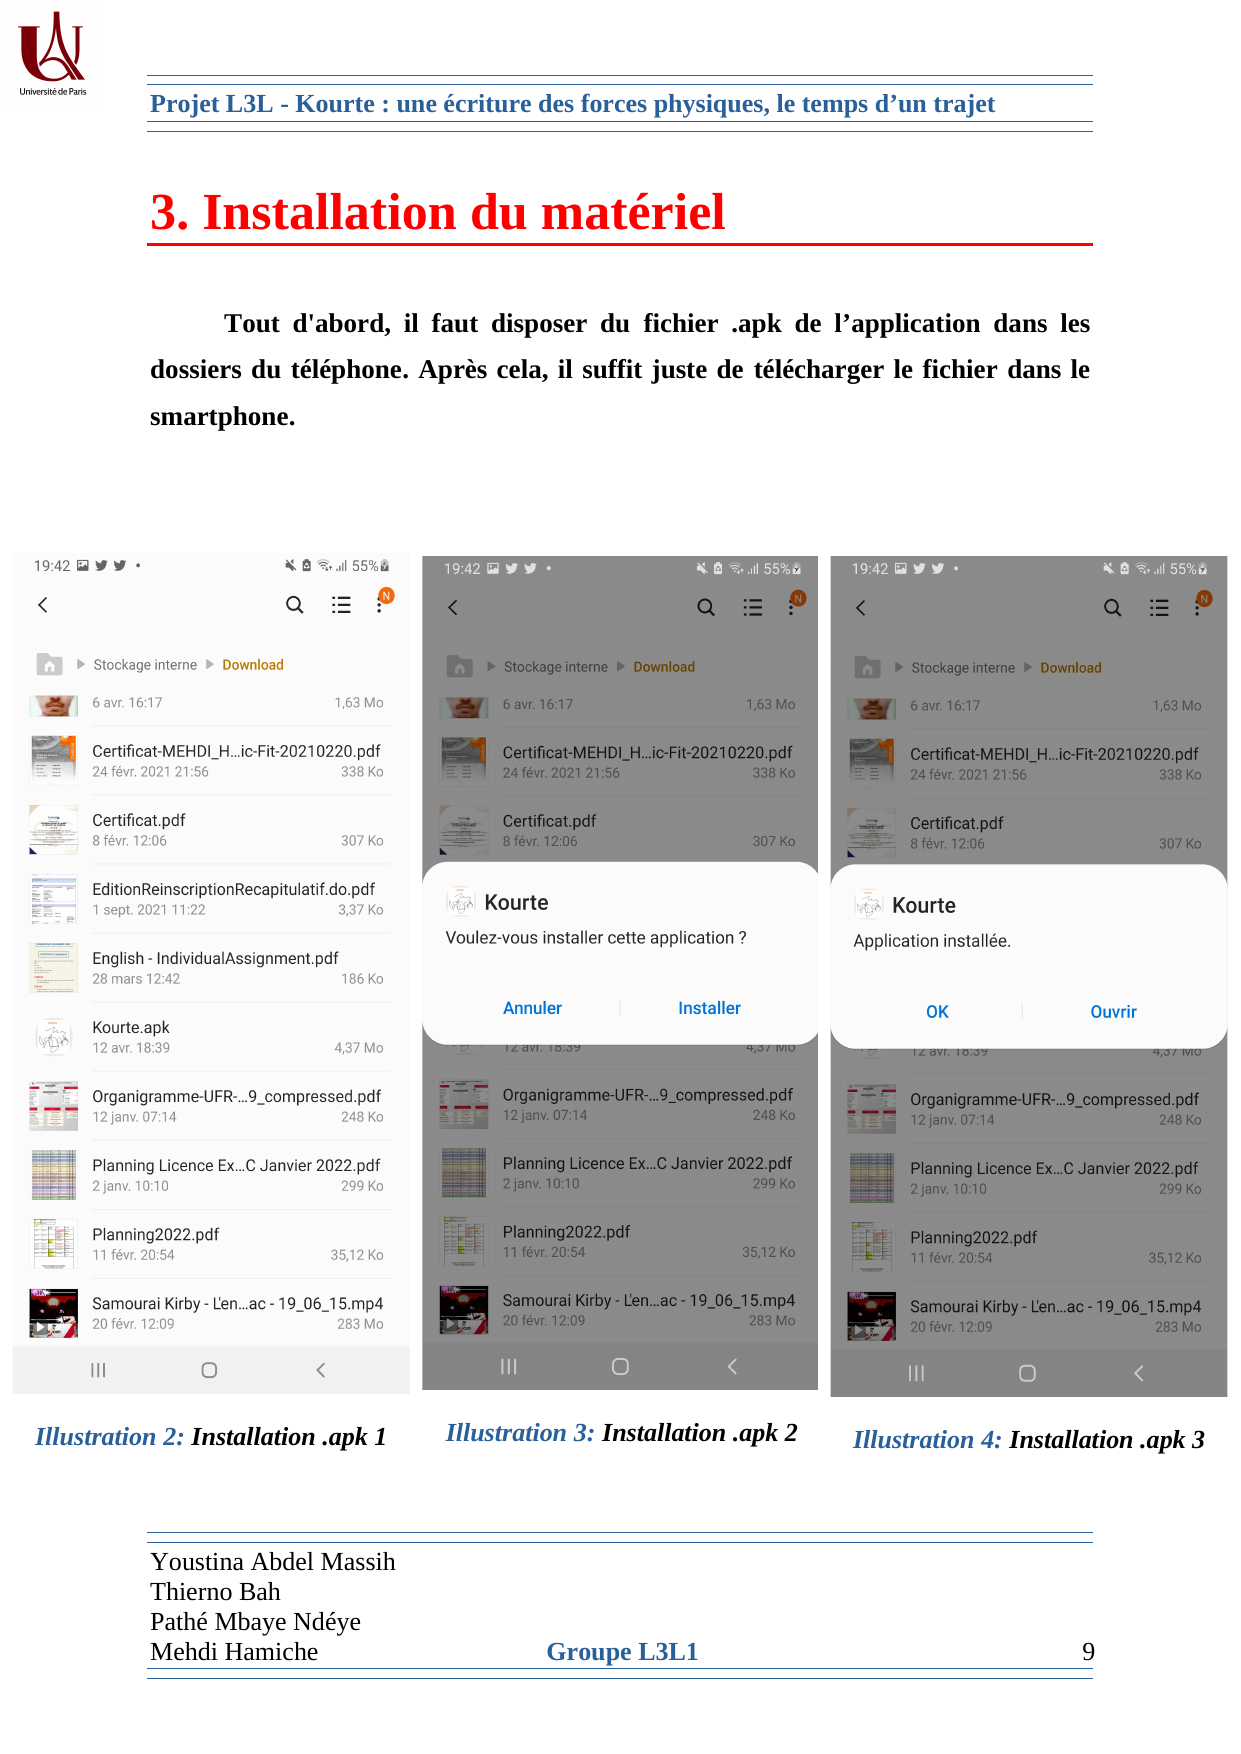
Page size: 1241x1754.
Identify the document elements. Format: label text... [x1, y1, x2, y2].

text Illustration 3: Installation .apk 2 [422, 1390, 818, 1447]
text Illustration 4: Installation .apk 3 [818, 556, 1240, 1454]
picture [0, 0, 101, 107]
text [0, 541, 1240, 556]
picture [422, 556, 818, 1390]
picture [12, 553, 410, 1394]
subtitle 3. Installation du matériel [147, 178, 1093, 243]
text Illustration 2: Installation .apk 1 [0, 553, 422, 1451]
text [0, 1447, 1240, 1484]
text Tout d'abord, il faut disposer du fichier .apk de l’application dans les dossiers du téléphone. Après cela, il suffit juste de télécharger le fichier dans le smartphone. [150, 307, 1090, 431]
picture [830, 556, 1228, 1397]
